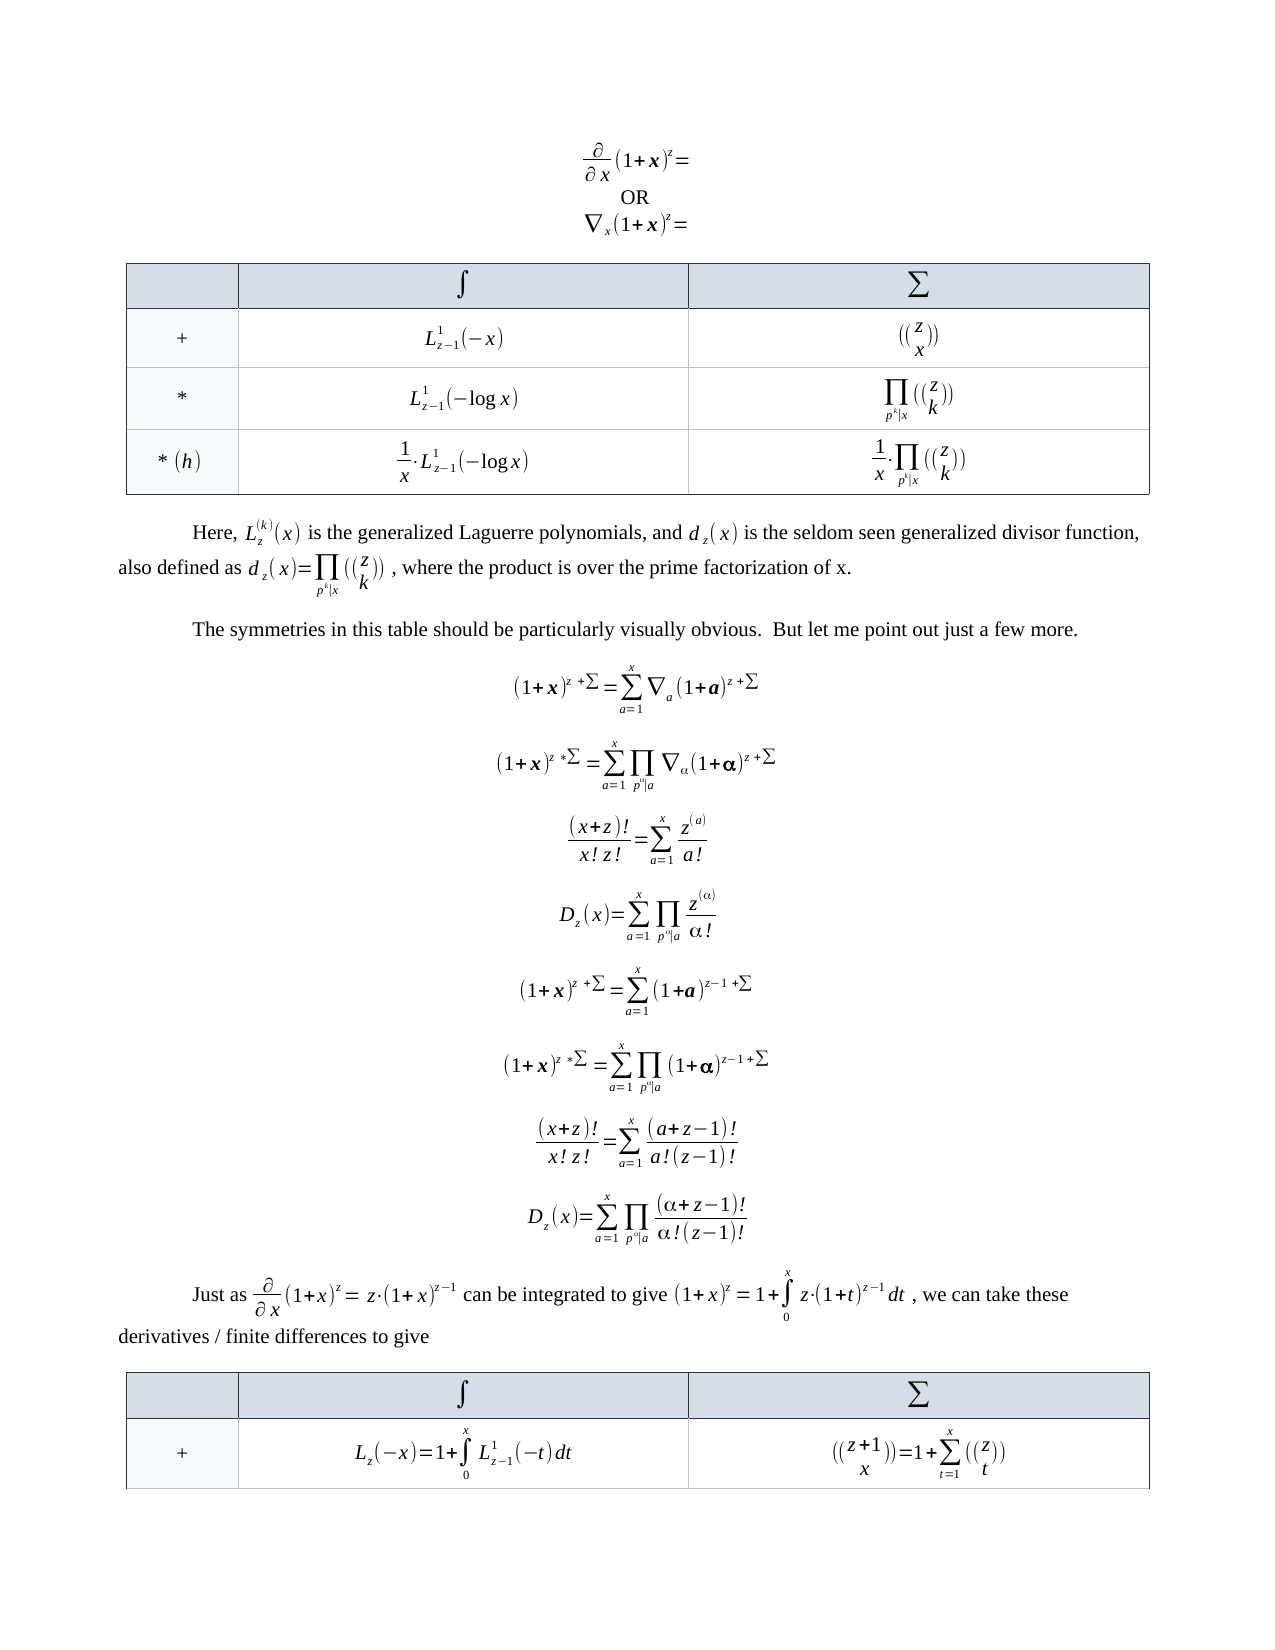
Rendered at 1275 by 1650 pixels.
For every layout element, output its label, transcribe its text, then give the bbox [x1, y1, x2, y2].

table_header [239, 1373, 688, 1418]
table_cell * [127, 368, 238, 429]
table_header [127, 1373, 238, 1418]
table_header [127, 264, 238, 308]
table_cell [239, 1419, 688, 1488]
table_cell [689, 368, 1149, 429]
table_cell + [127, 1419, 238, 1488]
table_cell [239, 309, 688, 367]
text OR [118, 185, 1157, 209]
table_cell [689, 309, 1149, 367]
table_header [239, 264, 688, 308]
table_header [689, 264, 1149, 308]
text The symmetries in this table should be particularly visually obvious. But let me point out just a few more. [118, 617, 1157, 641]
table_cell * [127, 430, 238, 494]
table_cell [239, 430, 688, 494]
table_cell [689, 430, 1149, 494]
text Here,is the generalized Laguerre polynomials, andis the seldom seen generalized divisor function, also defined as, where the product is over the prime factorization of x. [118, 518, 1157, 598]
table_cell [239, 368, 688, 429]
table_cell [689, 1419, 1149, 1488]
table_cell + [127, 309, 238, 367]
table_header [689, 1373, 1149, 1418]
text Just ascan be integrated to give, we can take these derivatives / finite differences to give [118, 1265, 1157, 1348]
